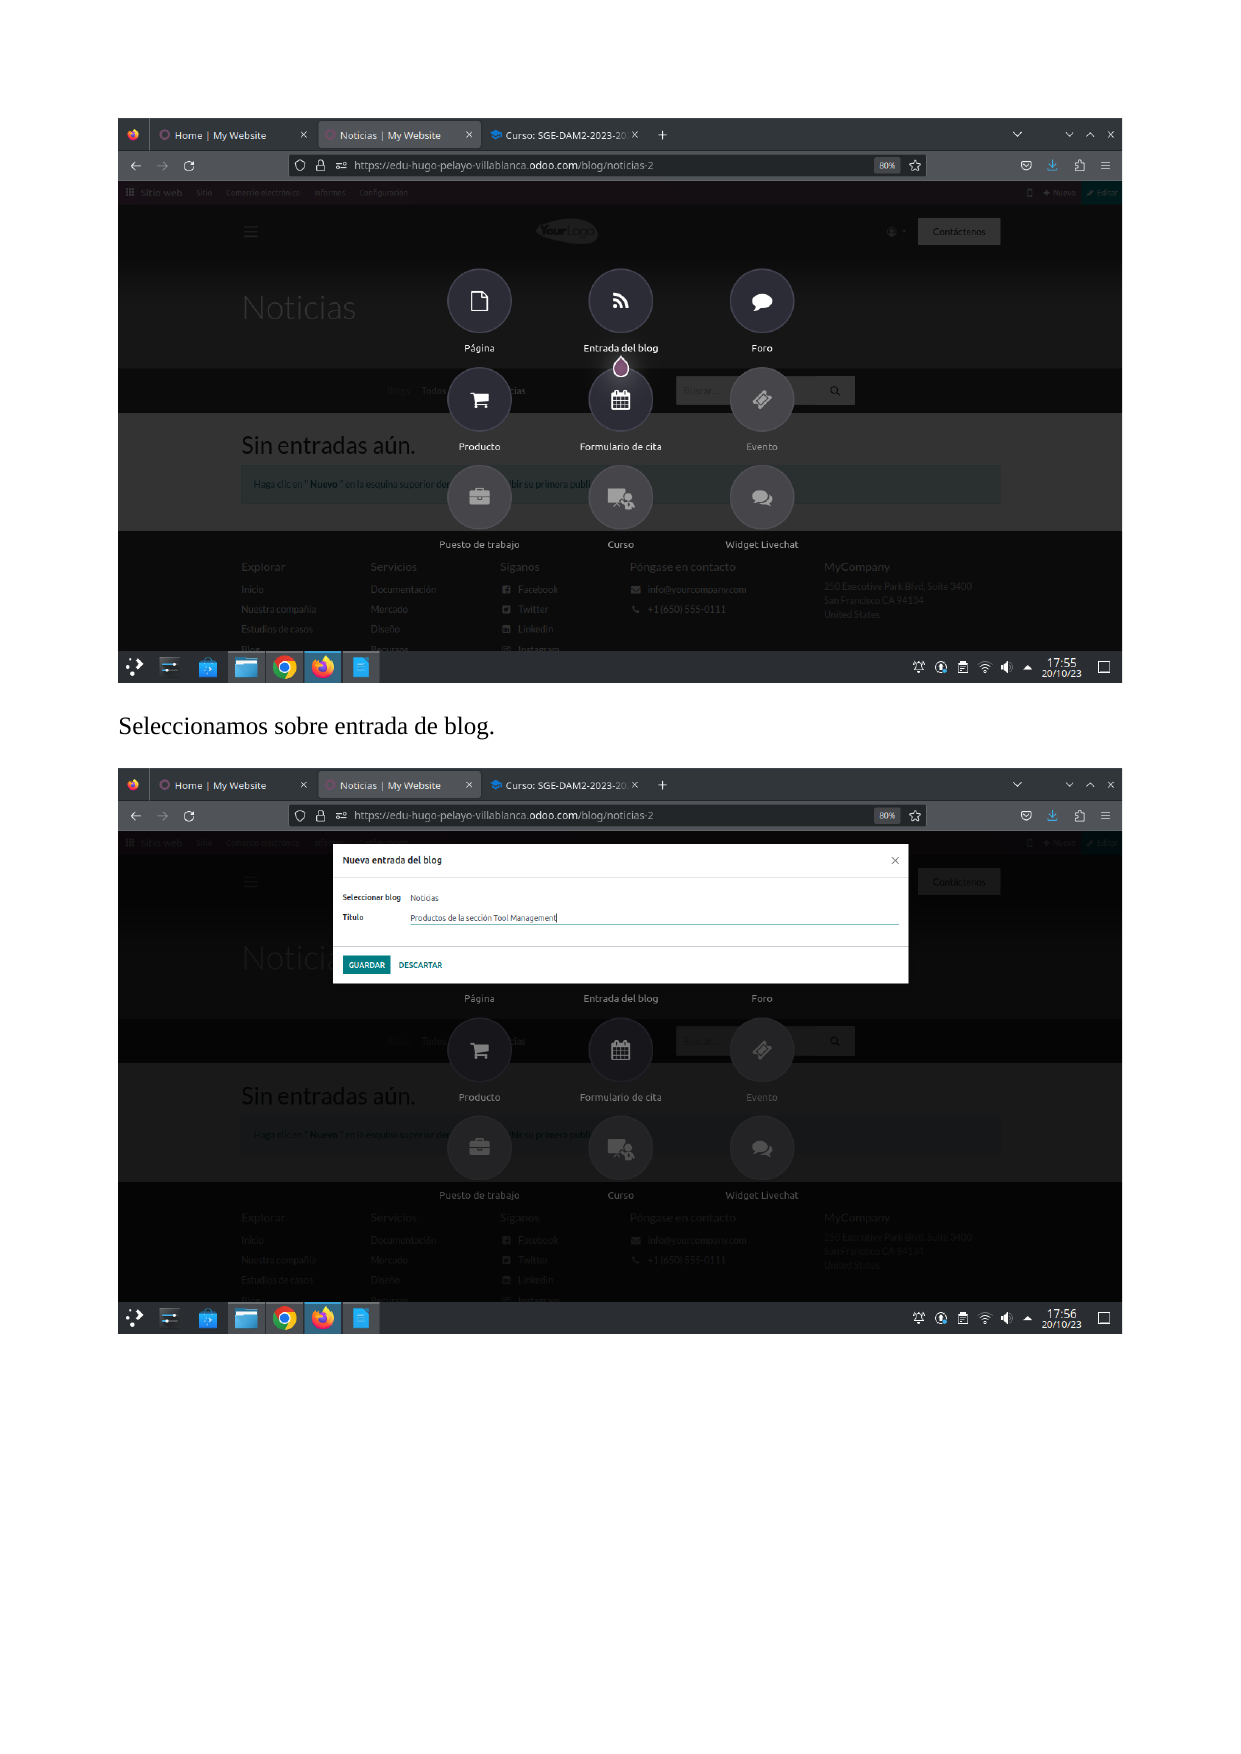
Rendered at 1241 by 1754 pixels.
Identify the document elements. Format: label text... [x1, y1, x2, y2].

picture [118, 768, 1123, 1334]
text Seleccionamos sobre entrada de blog. [118, 711, 1122, 740]
picture [118, 118, 1123, 683]
